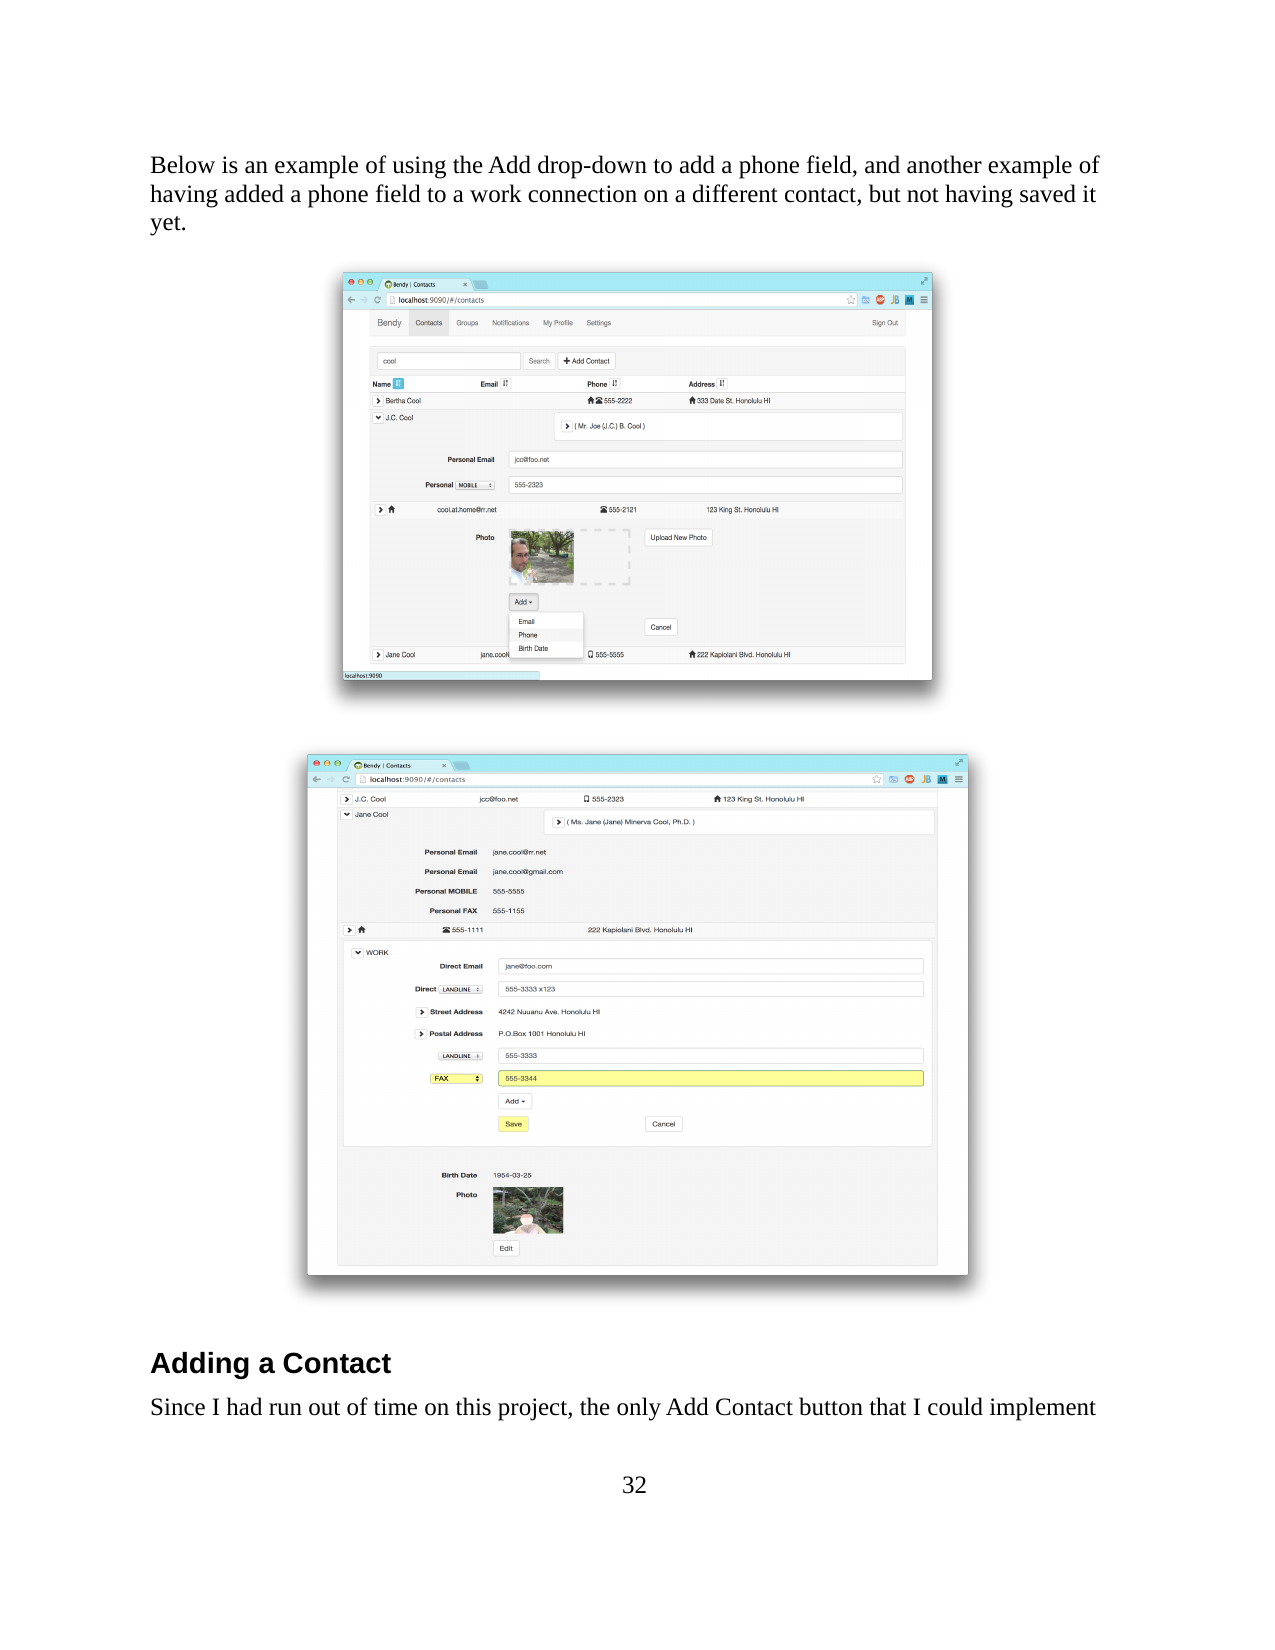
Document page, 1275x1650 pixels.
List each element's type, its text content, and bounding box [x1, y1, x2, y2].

picture [277, 738, 998, 1312]
picture [316, 254, 959, 721]
subtitle Adding a Contact [150, 1346, 1125, 1379]
text Below is an example of using the Add drop-down to add a phone field, and another example of having added a phone field to a work connection on a different contact, but not having saved it yet. [150, 150, 1125, 236]
text Since I had run out of time on this project, the only Add Contact button that I could implement [150, 1392, 1125, 1421]
